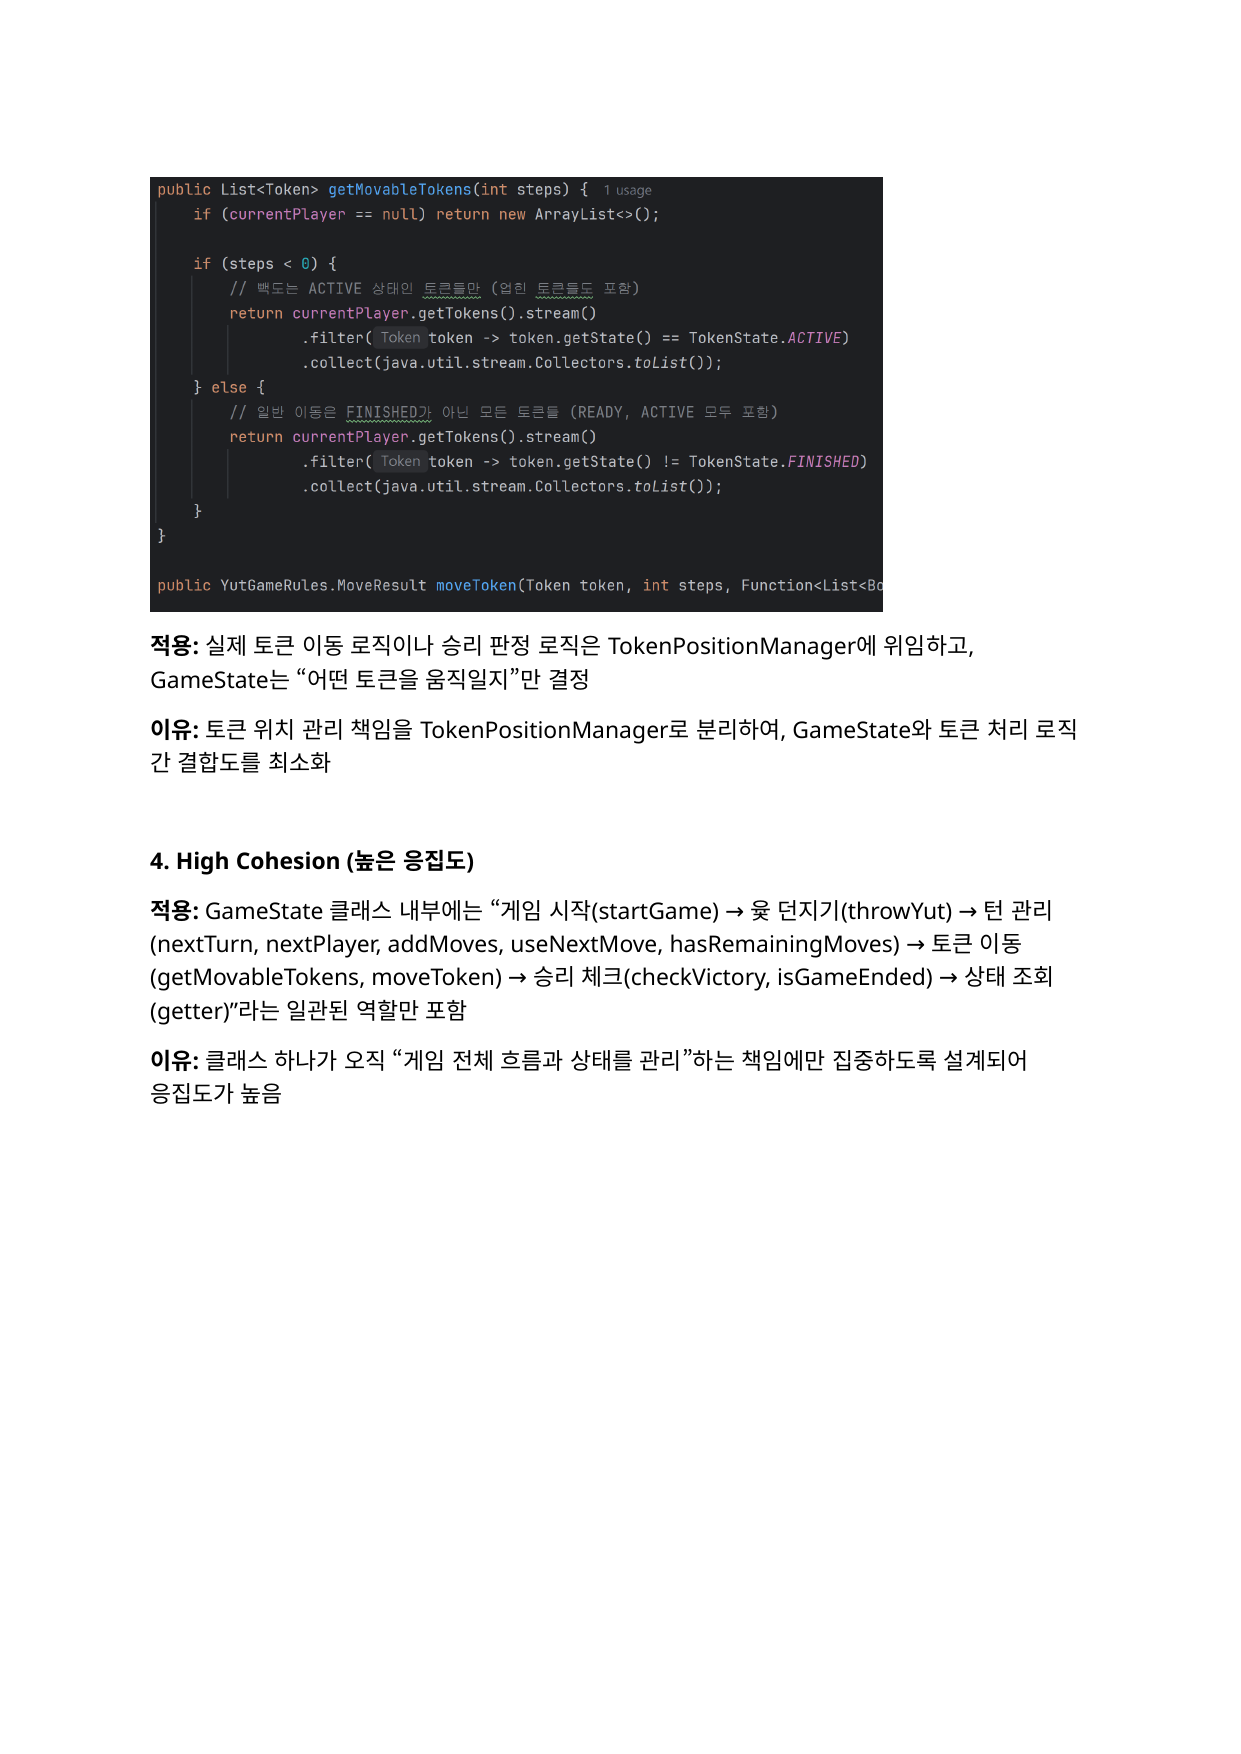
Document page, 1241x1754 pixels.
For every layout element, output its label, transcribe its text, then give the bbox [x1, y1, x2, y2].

text 적용: 실제 토큰 이동 로직이나 승리 판정 로직은 TokenPositionManager에 위임하고, GameState는 “어떤 토큰을 움직일지”만 결정 [150, 628, 1090, 695]
text 4. High Cohesion (높은 응집도) [150, 843, 1090, 876]
text 이유: 토큰 위치 관리 책임을 TokenPositionManager로 분리하여, GameState와 토큰 처리 로직 간 결합도를 최소화 [150, 711, 1090, 778]
text 이유: 클래스 하나가 오직 “게임 전체 흐름과 상태를 관리”하는 책임에만 집중하도록 설계되어 응집도가 높음 [150, 1043, 1090, 1109]
text 적용: GameState 클래스 내부에는 “게임 시작(startGame) → 윷 던지기(throwYut) → 턴 관리(nextTurn, nextPlayer, addMoves, useNextMove, hasRemainingMoves) → 토큰 이동(getMovableTokens, moveToken) → 승리 체크(checkVictory, isGameEnded) → 상태 조회(getter)”라는 일관된 역할만 포함 [150, 893, 1090, 1026]
